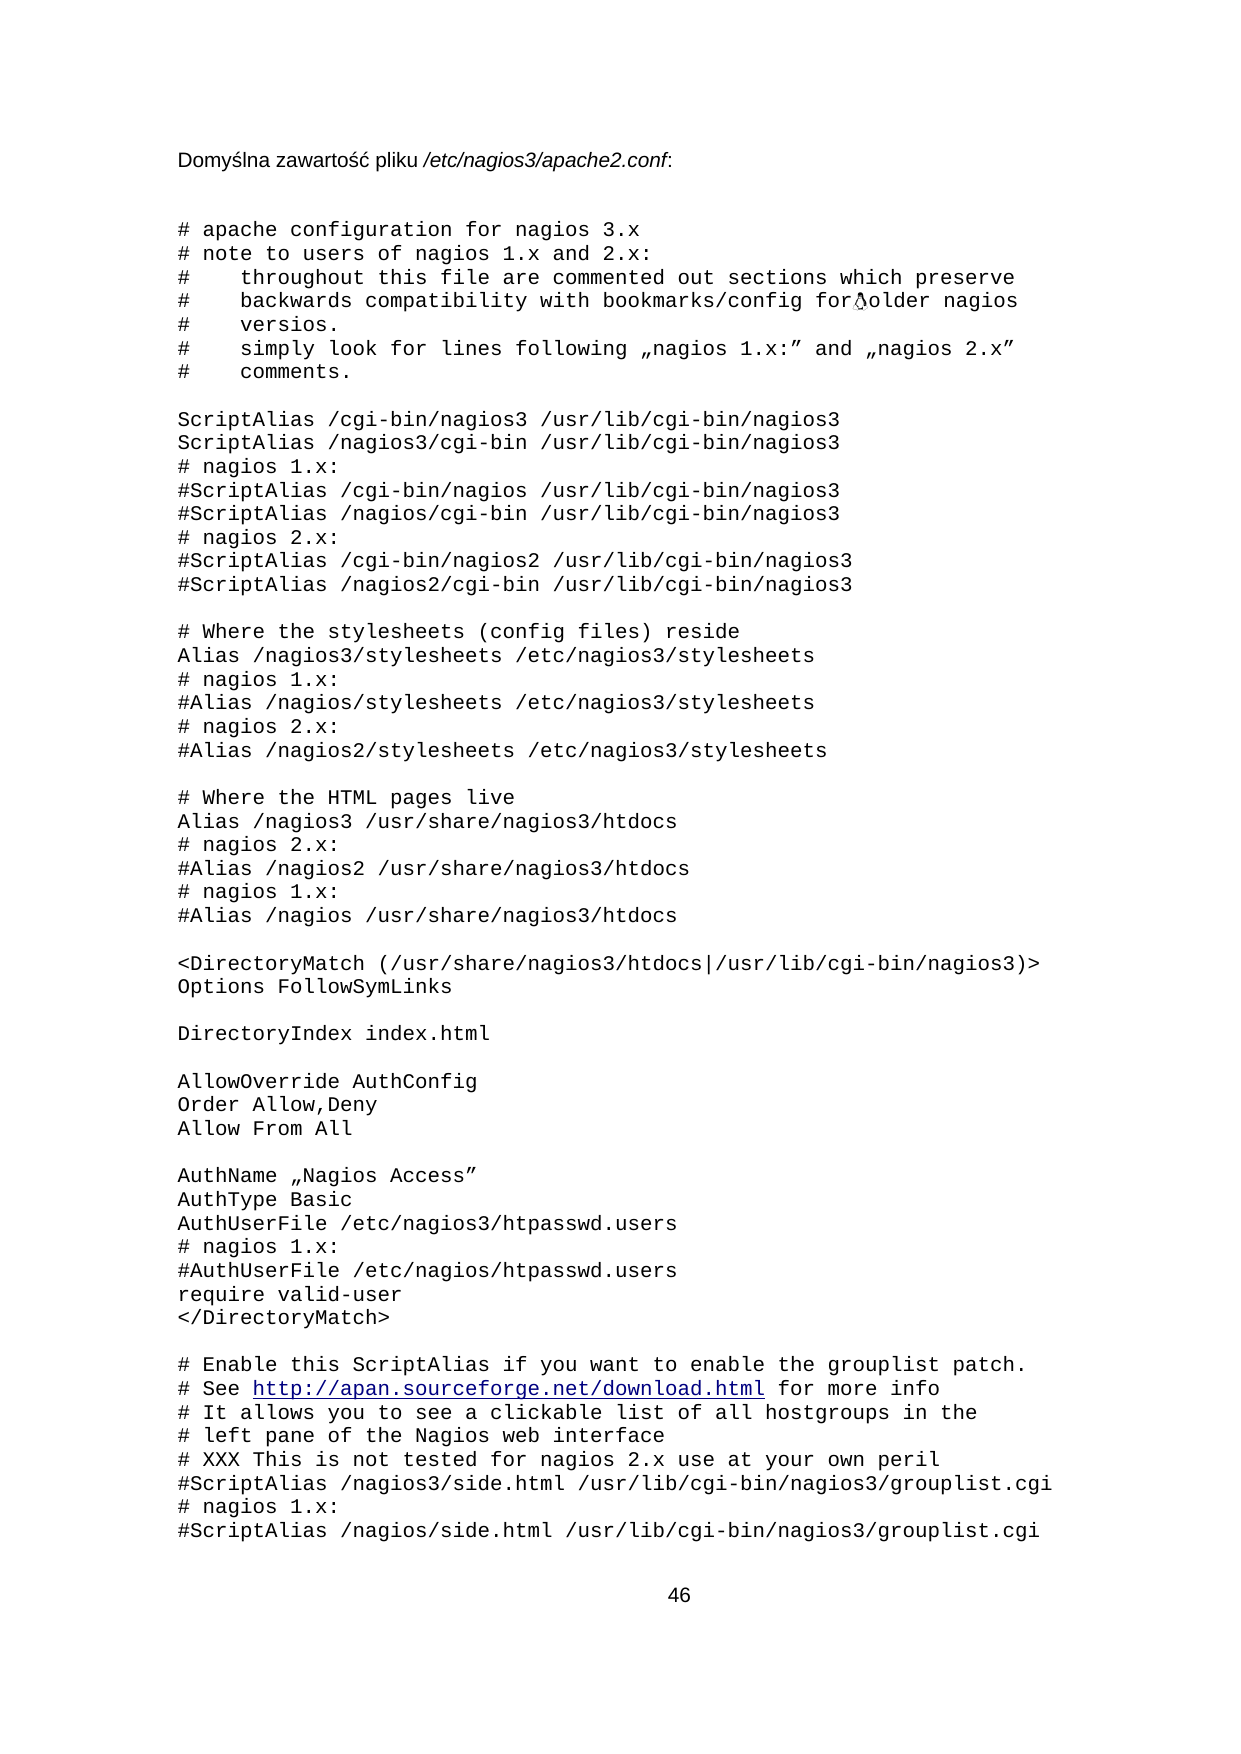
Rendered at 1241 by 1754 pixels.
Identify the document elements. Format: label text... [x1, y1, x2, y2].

text #ScriptAlias /nagios3/side.html /usr/lib/cgi-bin/nagios3/grouplist.cgi [177, 1473, 1122, 1496]
text # apache configuration for nagios 3.x [177, 219, 1122, 243]
text # note to users of nagios 1.x and 2.x: [177, 243, 1122, 267]
text Order Allow,Deny [177, 1094, 1122, 1118]
text # It allows you to see a clickable list of all hostgroups in the [177, 1402, 1122, 1425]
text # Where the stylesheets (config files) reside [177, 621, 1122, 645]
text #ScriptAlias /nagios/side.html /usr/lib/cgi-bin/nagios3/grouplist.cgi [177, 1520, 1122, 1544]
text # throughout this file are commented out sections which preserve [177, 267, 1122, 290]
text #Alias /nagios2/stylesheets /etc/nagios3/stylesheets [177, 740, 1122, 763]
text </DirectoryMatch> [177, 1307, 1122, 1331]
text #Alias /nagios2 /usr/share/nagios3/htdocs [177, 858, 1122, 882]
text #Alias /nagios /usr/share/nagios3/htdocs [177, 905, 1122, 929]
text # backwards compatibility with bookmarks/config forolder nagios [177, 290, 1122, 314]
text AuthName „Nagios Access” [177, 1165, 1122, 1189]
text #AuthUserFile /etc/nagios/htpasswd.users [177, 1260, 1122, 1283]
text #ScriptAlias /nagios/cgi-bin /usr/lib/cgi-bin/nagios3 [177, 503, 1122, 527]
text #ScriptAlias /nagios2/cgi-bin /usr/lib/cgi-bin/nagios3 [177, 574, 1122, 598]
text require valid-user [177, 1283, 1122, 1307]
text # nagios 1.x: [177, 1236, 1122, 1260]
text # XXX This is not tested for nagios 2.x use at your own peril [177, 1449, 1122, 1473]
text # nagios 2.x: [177, 527, 1122, 551]
text # nagios 1.x: [177, 669, 1122, 692]
text Allow From All [177, 1118, 1122, 1142]
text Options FollowSymLinks [177, 976, 1122, 1000]
text Domyślna zawartość pliku /etc/nagios3/apache2.conf: [177, 148, 1122, 172]
text # simply look for lines following „nagios 1.x:” and „nagios 2.x” [177, 338, 1122, 361]
text # nagios 1.x: [177, 456, 1122, 479]
text AuthUserFile /etc/nagios3/htpasswd.users [177, 1213, 1122, 1236]
text Alias /nagios3/stylesheets /etc/nagios3/stylesheets [177, 645, 1122, 669]
text Alias /nagios3 /usr/share/nagios3/htdocs [177, 811, 1122, 834]
text # Enable this ScriptAlias if you want to enable the grouplist patch. [177, 1354, 1122, 1378]
text # nagios 2.x: [177, 716, 1122, 740]
text #ScriptAlias /cgi-bin/nagios2 /usr/lib/cgi-bin/nagios3 [177, 551, 1122, 574]
text #Alias /nagios/stylesheets /etc/nagios3/stylesheets [177, 692, 1122, 716]
text ScriptAlias /cgi-bin/nagios3 /usr/lib/cgi-bin/nagios3 [177, 409, 1122, 432]
text AllowOverride AuthConfig [177, 1071, 1122, 1094]
text # See http://apan.sourceforge.net/download.html for more info [177, 1378, 1122, 1402]
text # nagios 1.x: [177, 1496, 1122, 1520]
text #ScriptAlias /cgi-bin/nagios /usr/lib/cgi-bin/nagios3 [177, 479, 1122, 503]
text ScriptAlias /nagios3/cgi-bin /usr/lib/cgi-bin/nagios3 [177, 432, 1122, 456]
text # comments. [177, 361, 1122, 385]
text # left pane of the Nagios web interface [177, 1425, 1122, 1449]
text DirectoryIndex index.html [177, 1023, 1122, 1047]
text # versios. [177, 314, 1122, 338]
text # nagios 2.x: [177, 834, 1122, 858]
text # Where the HTML pages live [177, 787, 1122, 811]
text # nagios 1.x: [177, 882, 1122, 905]
text <DirectoryMatch (/usr/share/nagios3/htdocs|/usr/lib/cgi-bin/nagios3)> [177, 952, 1122, 976]
text AuthType Basic [177, 1189, 1122, 1213]
